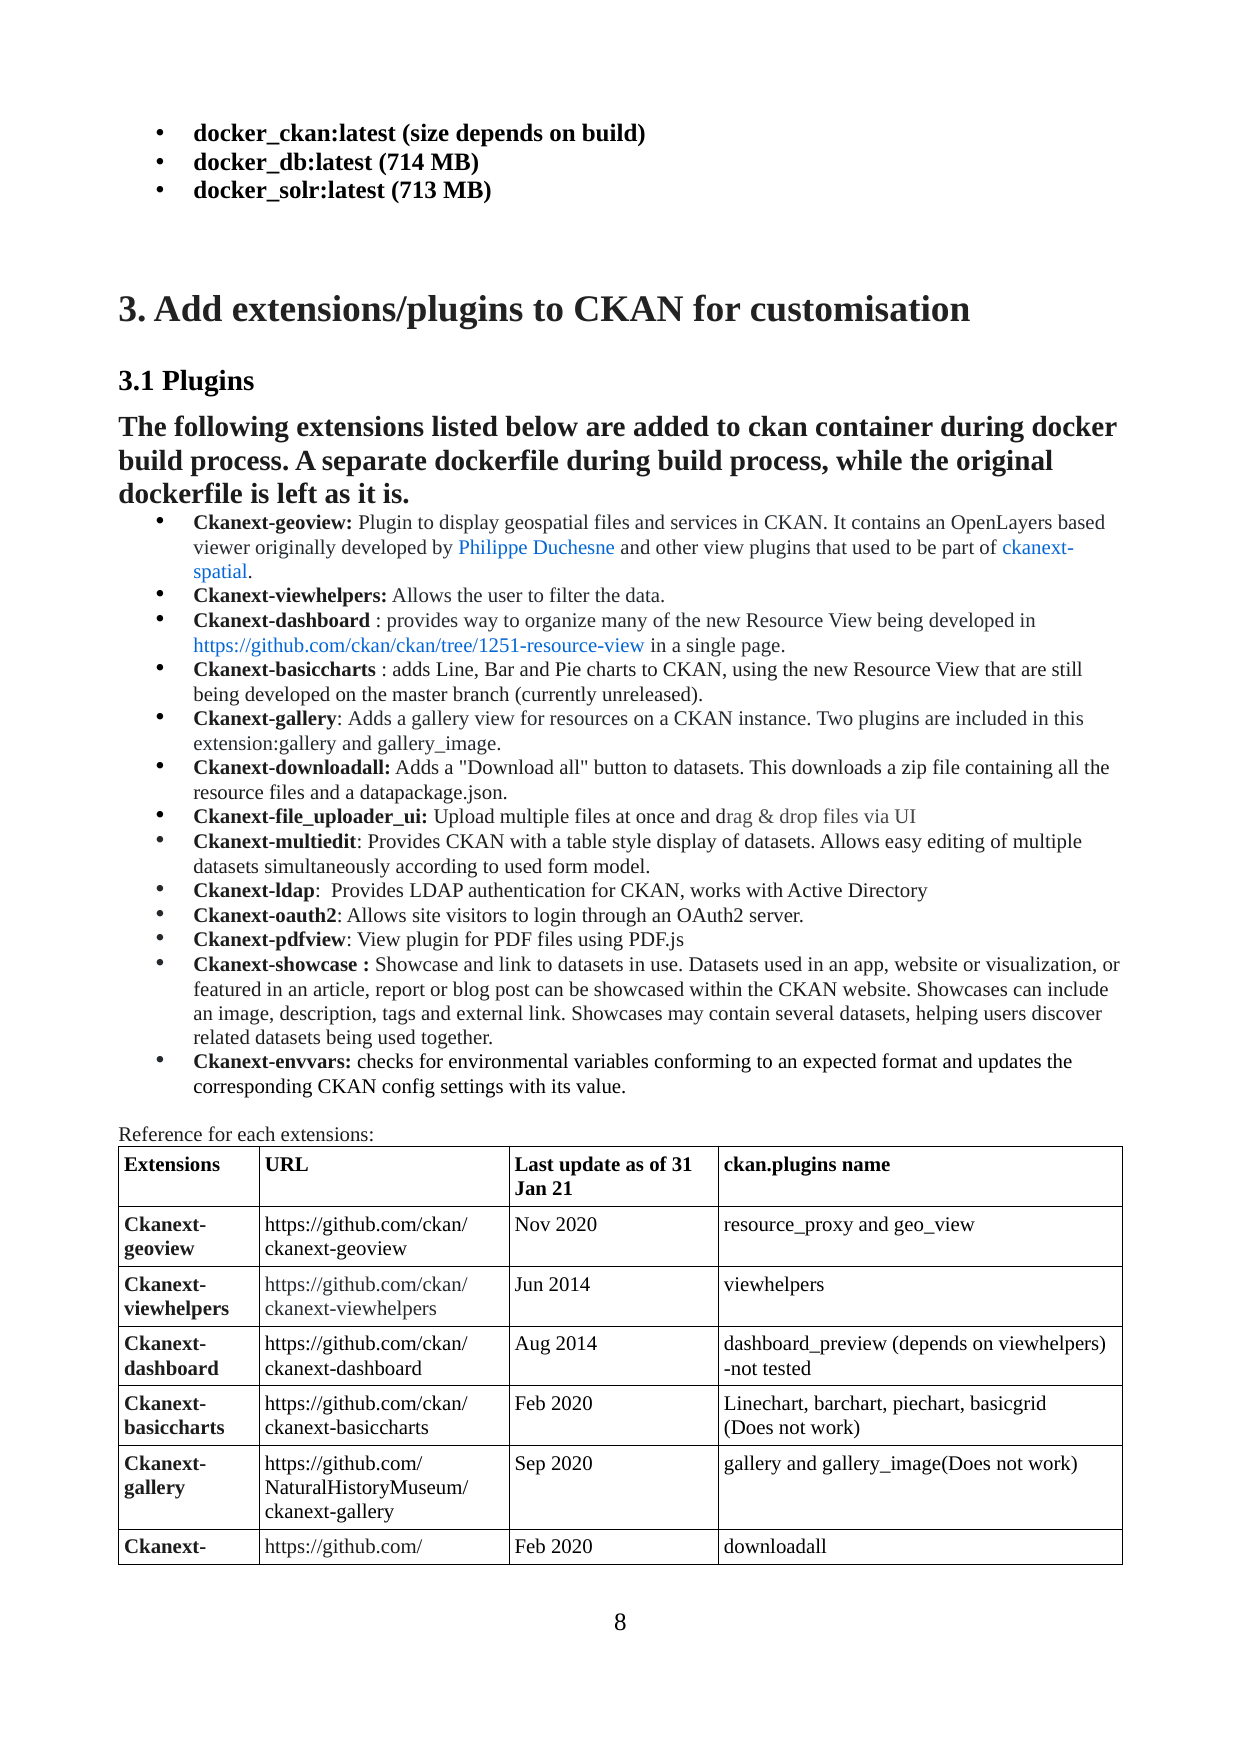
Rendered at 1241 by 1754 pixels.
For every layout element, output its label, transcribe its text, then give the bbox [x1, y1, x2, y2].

list Ckanext-file_uploader_ui: Upload multiple files at once and drag & drop files via UI [156, 804, 1122, 829]
list docker_ckan:latest (size depends on build) [156, 118, 1122, 147]
list Ckanext-dashboard : provides way to organize many of the new Resource View being developed in https://github.com/ckan/ckan/tree/1251-resource-view in a single page. [156, 608, 1122, 657]
table_cell Ckanext-basiccharts [119, 1386, 259, 1445]
table_cell Ckanext-dashboard [119, 1327, 259, 1385]
table_cell Ckanext-viewhelpers [119, 1267, 259, 1326]
table_cell Sep 2020 [510, 1446, 718, 1529]
list Ckanext-downloadall: Adds a "Download all" button to datasets. This downloads a zip file containing all the resource files and a datapackage.json. [156, 755, 1122, 804]
table_cell https://github.com/NaturalHistoryMuseum/ckanext-gallery [260, 1446, 509, 1529]
list Ckanext-multiedit: Provides CKAN with a table style display of datasets. Allows easy editing of multiple datasets simultaneously according to used form model. [156, 829, 1122, 878]
list Ckanext-basiccharts : adds Line, Bar and Pie charts to CKAN, using the new Resource View that are still being developed on the master branch (currently unreleased). [156, 657, 1122, 706]
table_cell Ckanext-geoview [119, 1207, 259, 1266]
table_cell Ckanext-gallery [119, 1446, 259, 1529]
list Ckanext-ldap: Provides LDAP authentication for CKAN, works with Active Directory [156, 878, 1122, 902]
list Ckanext-oauth2: Allows site visitors to login through an OAuth2 server. [156, 902, 1122, 927]
table_cell Feb 2020 [510, 1386, 718, 1445]
table_cell Linechart, barchart, piechart, basicgrid (Does not work) [719, 1386, 1122, 1445]
table_header URL [260, 1147, 509, 1206]
table_cell gallery and gallery_image(Does not work) [719, 1446, 1122, 1529]
list docker_db:latest (714 MB) [156, 147, 1122, 176]
table_cell viewhelpers [719, 1267, 1122, 1326]
list Ckanext-viewhelpers: Allows the user to filter the data. [156, 583, 1122, 608]
list Ckanext-showcase : Showcase and link to datasets in use. Datasets used in an app, website or visualization, or featured in an article, report or blog post can be showcased within the CKAN website. Showcases can include an image, description, tags and external link. Showcases may contain several datasets, helping users discover related datasets being used together. [156, 952, 1122, 1049]
table_cell Ckanext- [119, 1530, 259, 1564]
list docker_solr:latest (713 MB) [156, 176, 1122, 204]
table_cell https://github.com/ckan/ckanext-geoview [260, 1207, 509, 1266]
table_cell Jun 2014 [510, 1267, 718, 1326]
subtitle 3.1 Plugins [118, 363, 1122, 397]
list Ckanext-pdfview: View plugin for PDF files using PDF.js [156, 927, 1122, 952]
table_cell https://github.com/ckan/ckanext-basiccharts [260, 1386, 509, 1445]
list Ckanext-envvars: checks for environmental variables conforming to an expected format and updates the corresponding CKAN config settings with its value. [156, 1049, 1122, 1098]
subtitle 3. Add extensions/plugins to CKAN for customisation [118, 287, 1122, 330]
table_cell https://github.com/ [260, 1530, 509, 1564]
table_header Last update as of 31 Jan 21 [510, 1147, 718, 1206]
table_cell https://github.com/ckan/ckanext-dashboard [260, 1327, 509, 1385]
table_cell downloadall [719, 1530, 1122, 1564]
table_header Extensions [119, 1147, 259, 1206]
list Ckanext-gallery: Adds a gallery view for resources on a CKAN instance. Two plugins are included in this extension:gallery and gallery_image. [156, 706, 1122, 755]
table_cell Feb 2020 [510, 1530, 718, 1564]
text Reference for each extensions: [118, 1122, 1122, 1146]
table_cell resource_proxy and geo_view [719, 1207, 1122, 1266]
table_header ckan.plugins name [719, 1147, 1122, 1206]
table_cell https://github.com/ckan/ckanext-viewhelpers [260, 1267, 509, 1326]
text The following extensions listed below are added to ckan container during docker build process. A separate dockerfile during build process, while the original dockerfile is left as it is. [118, 409, 1122, 510]
table_cell Aug 2014 [510, 1327, 718, 1385]
table_cell dashboard_preview (depends on viewhelpers) -not tested [719, 1327, 1122, 1385]
table_cell Nov 2020 [510, 1207, 718, 1266]
list Ckanext-geoview: Plugin to display geospatial files and services in CKAN. It contains an OpenLayers based viewer originally developed by Philippe Duchesne and other view plugins that used to be part of ckanext-spatial. [156, 510, 1122, 583]
